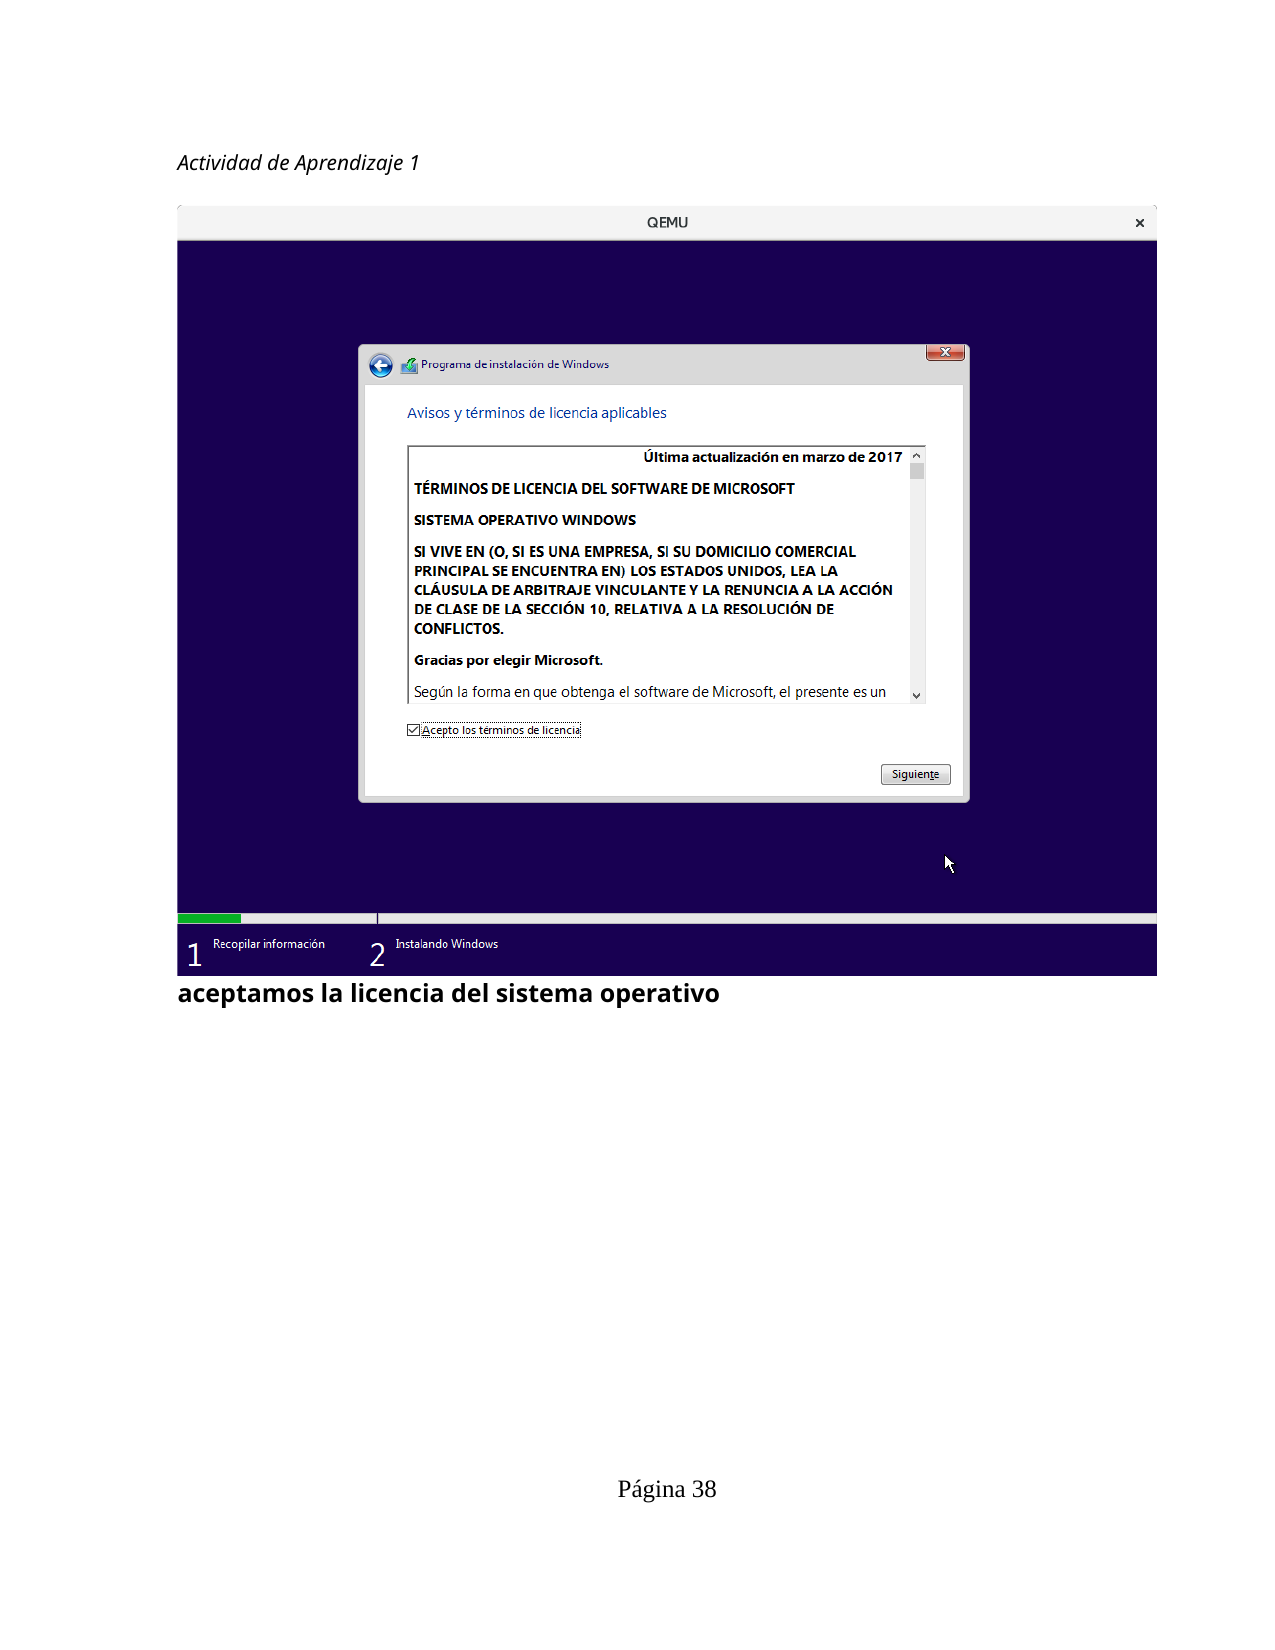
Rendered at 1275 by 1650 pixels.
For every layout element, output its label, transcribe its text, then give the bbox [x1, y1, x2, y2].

picture [177, 205, 1157, 976]
text aceptamos la licencia del sistema operativo [177, 976, 1157, 1010]
